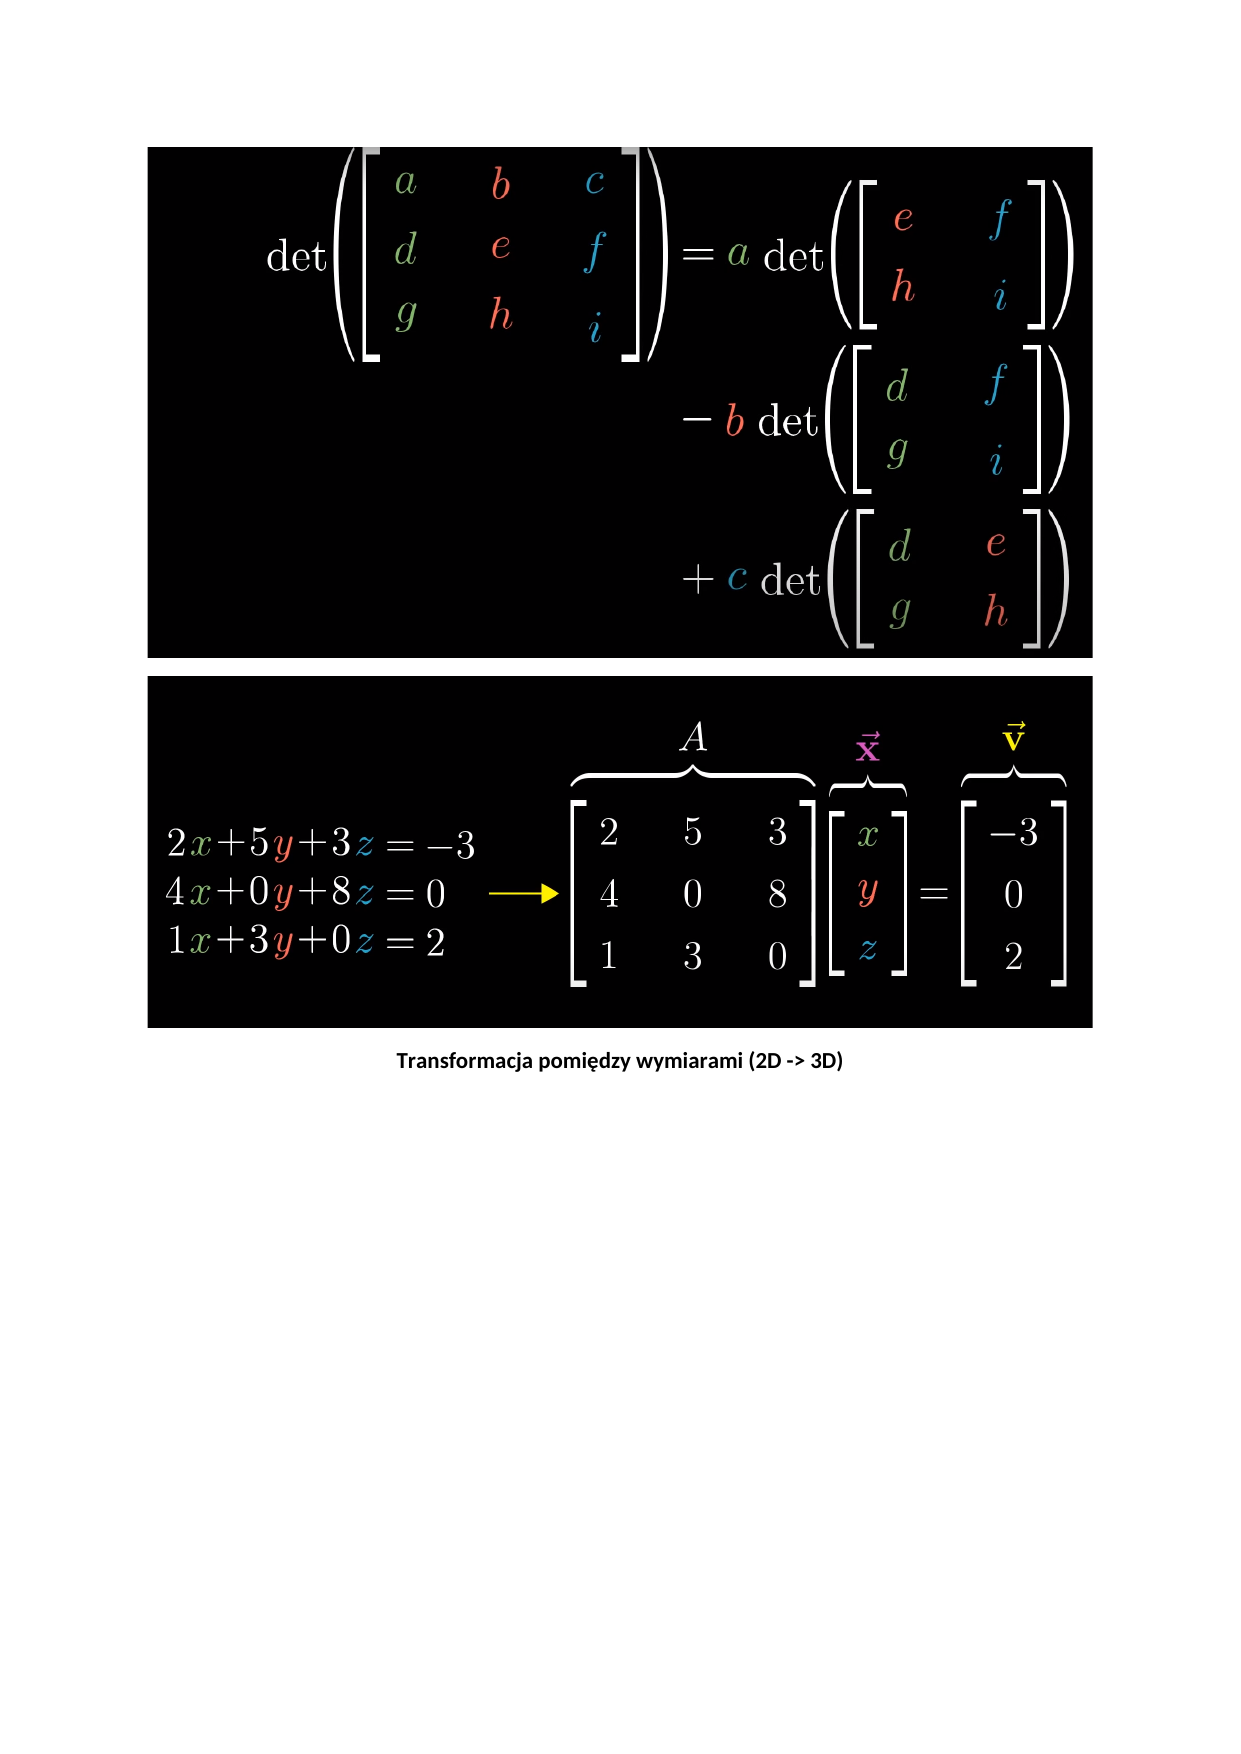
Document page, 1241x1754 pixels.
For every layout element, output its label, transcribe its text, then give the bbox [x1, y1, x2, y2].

text Transformacja pomiędzy wymiarami (2D -> 3D) [148, 1046, 1093, 1074]
